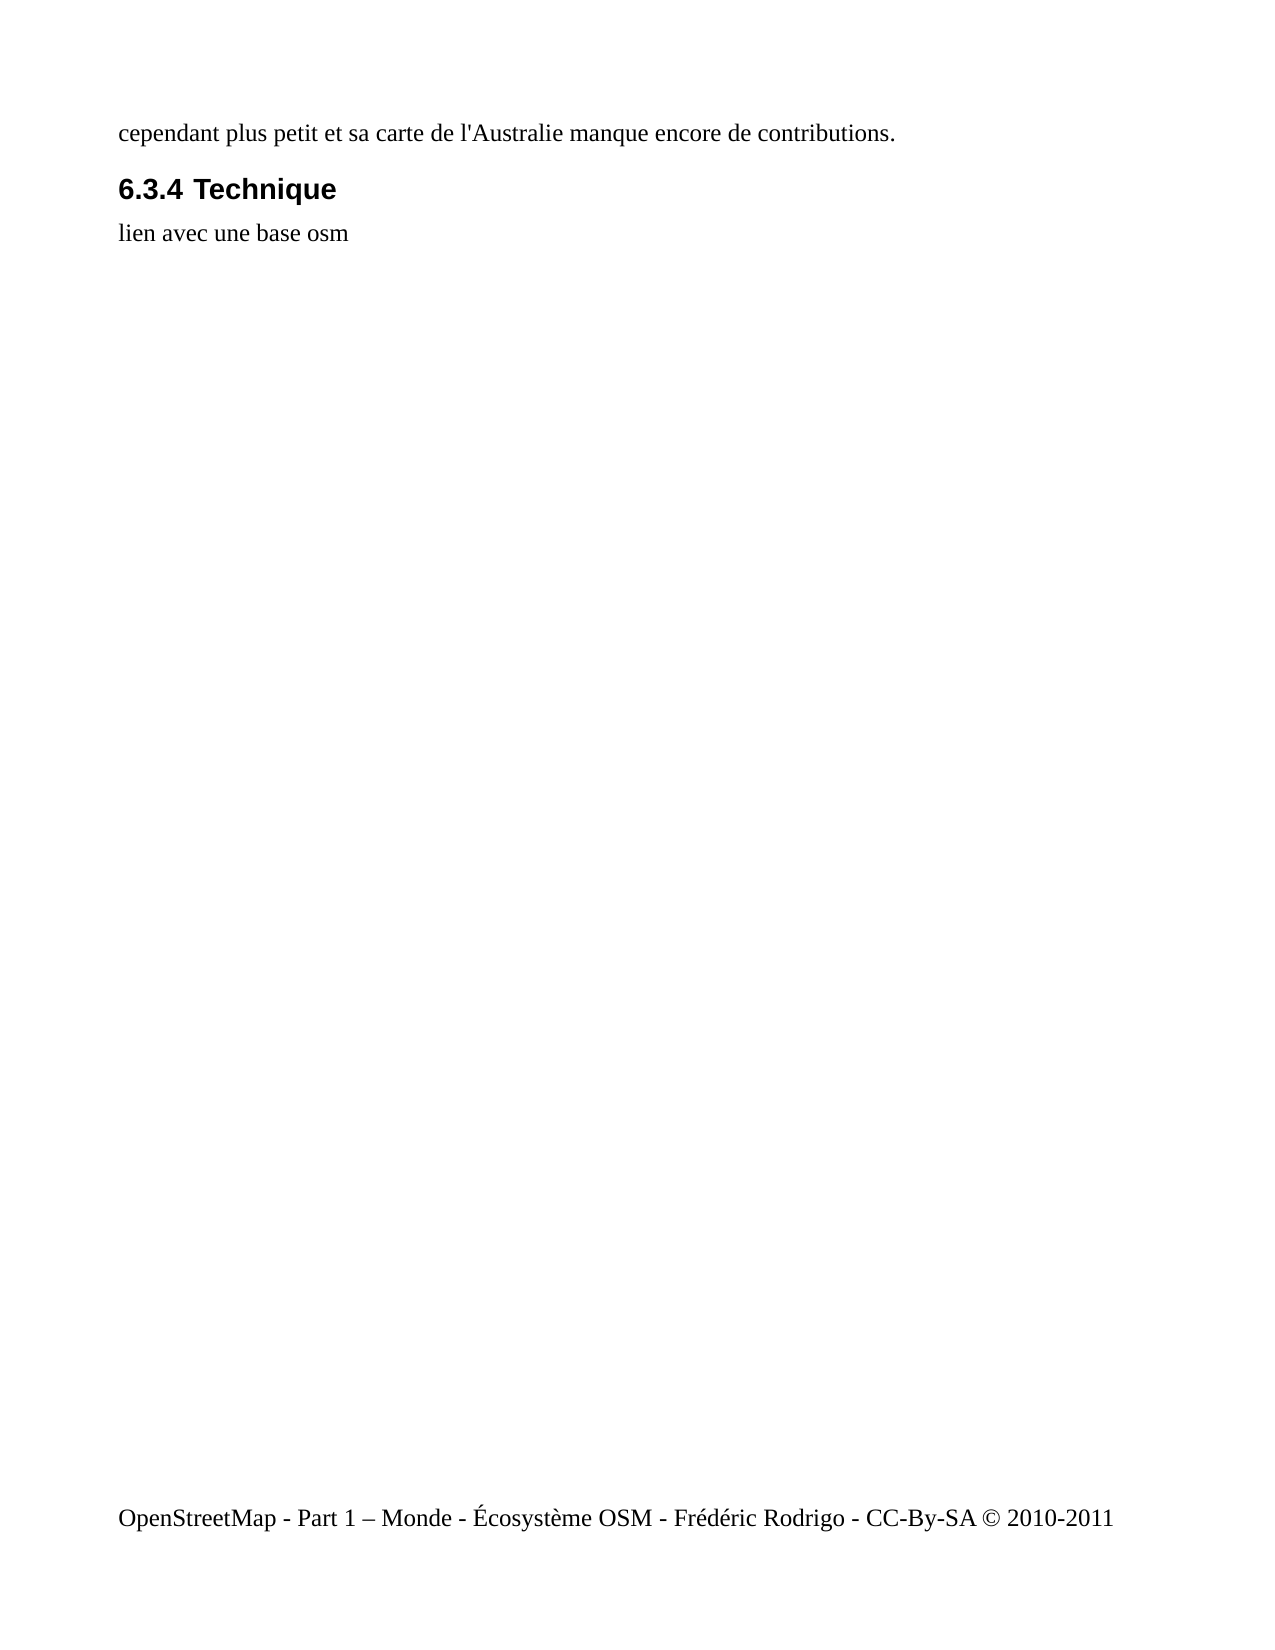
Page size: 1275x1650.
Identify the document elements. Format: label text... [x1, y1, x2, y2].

subtitle Technique [118, 172, 1157, 205]
text lien avec une base osm [118, 218, 1157, 247]
text cependant plus petit et sa carte de l'Australie manque encore de contributions. [118, 118, 1157, 147]
